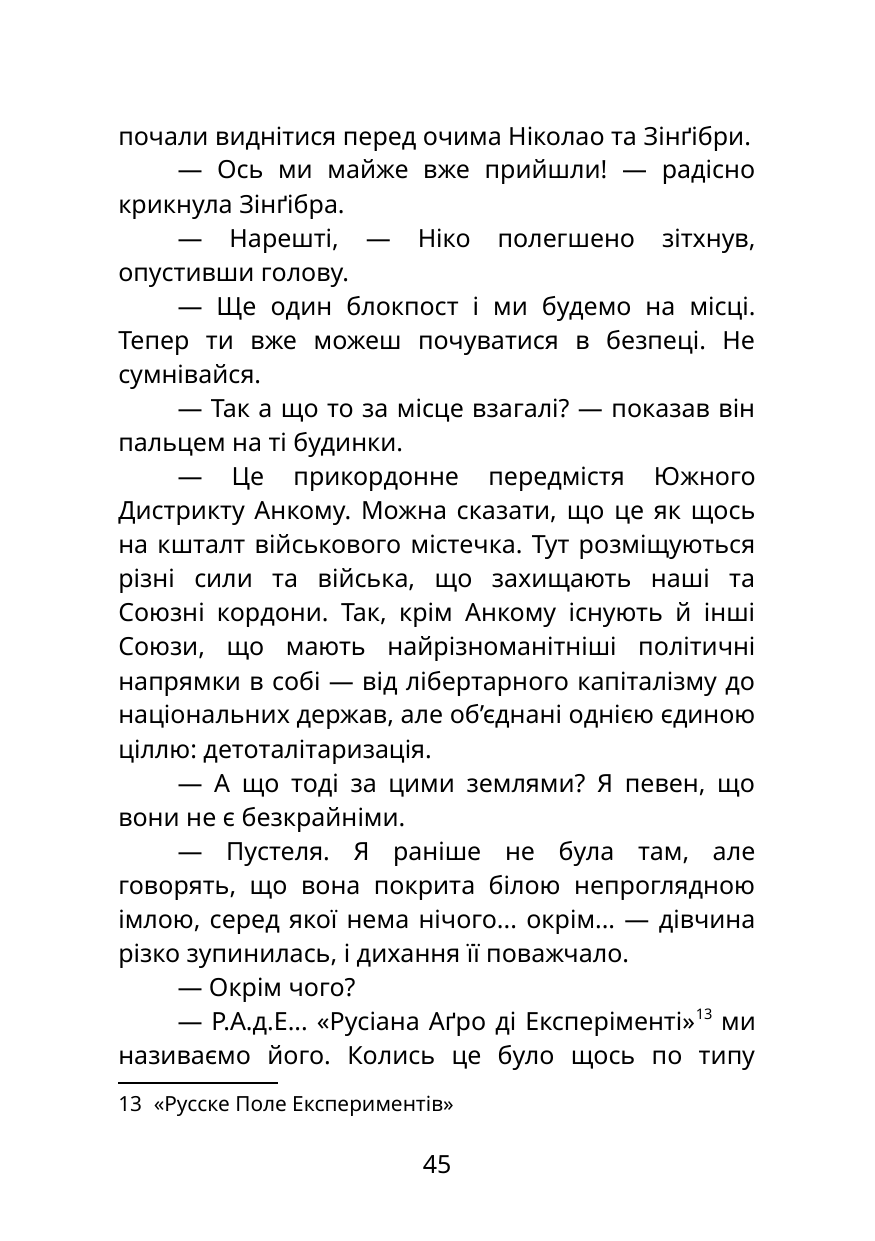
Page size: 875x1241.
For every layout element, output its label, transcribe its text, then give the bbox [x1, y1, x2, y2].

text — Окрім чого? [118, 970, 756, 1004]
text — Це прикордонне передмістя Южного Дистрикту Анкому. Можна сказати, що це як щось на кшталт військового містечка. Тут розміщуються різні сили та війська, що захищають наші та Союзні кордони. Так, крім Анкому існують й інші Союзи, що мають найрізноманітніші політичні напрямки в собі — від лібертарного капіталізму до національних держав, але об’єднані однією єдиною ціллю: детоталітаризація. [118, 459, 756, 765]
text — Пустеля. Я раніше не була там, але говорять, що вона покрита білою непроглядною імлою, серед якої нема нічого... окрім... — дівчина різко зупинилась, і дихання її поважчало. [118, 833, 756, 970]
text почали виднітися перед очима Ніколао та Зінґібри. [118, 118, 756, 152]
text — Ось ми майже вже прийшли! — радісно крикнула Зінґібра. [118, 152, 756, 220]
text — Нарешті, — Ніко полегшено зітхнув, опустивши голову. [118, 220, 756, 288]
text — А що тоді за цими землями? Я певен, що вони не є безкрайніми. [118, 765, 756, 833]
text — Р.А.д.Е... «Русіана Аґро ді Експеріменті» ми називаємо його. Колись це було щось по типу [118, 1004, 756, 1072]
text — Ще один блокпост і ми будемо на місці. Тепер ти вже можеш почуватися в безпеці. Не сумнівайся. [118, 288, 756, 391]
text — Так а що то за місце взагалі? — показав він пальцем на ті будинки. [118, 391, 756, 459]
text «Русске Поле Експериментів» [118, 1089, 756, 1118]
